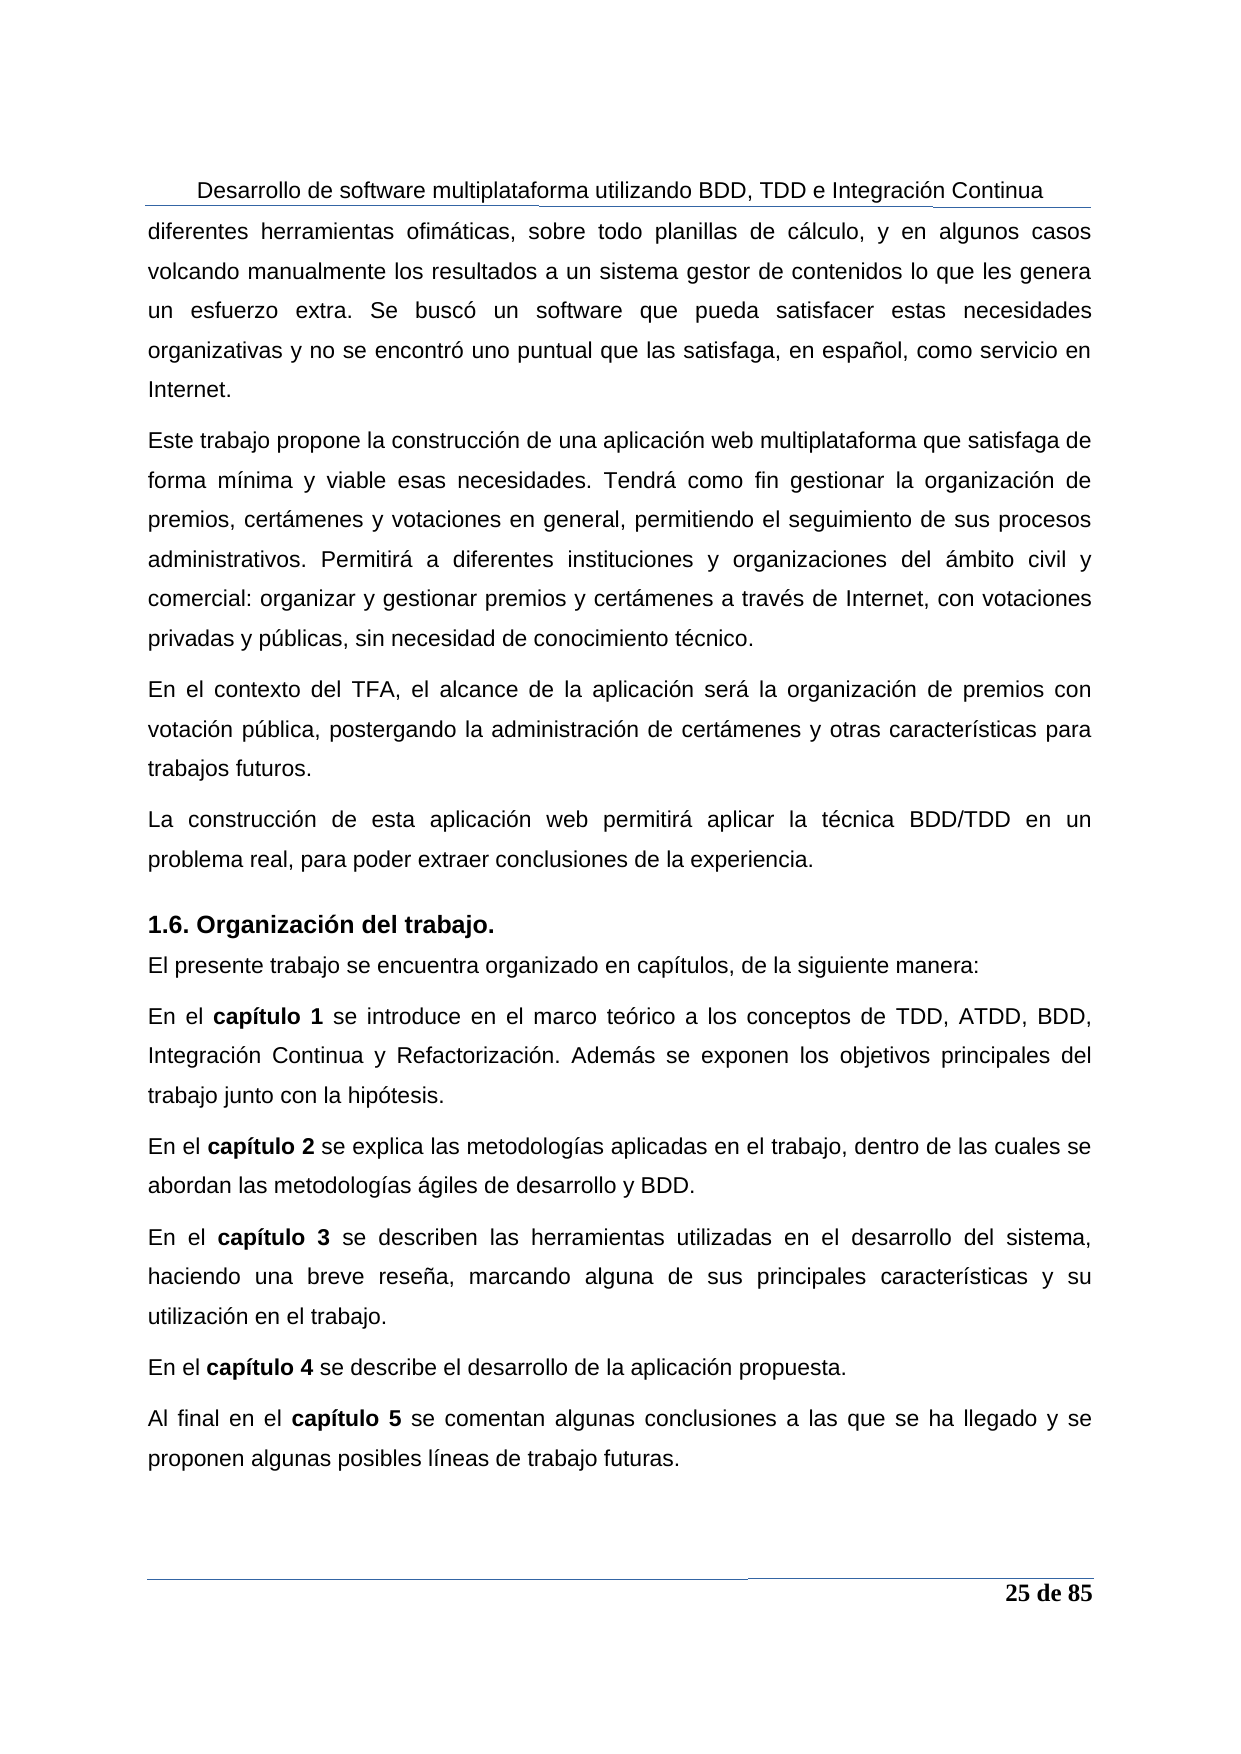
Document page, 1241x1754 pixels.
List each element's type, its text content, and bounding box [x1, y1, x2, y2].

text En el contexto del TFA, el alcance de la aplicación será la organización de premios con votación pública, postergando la administración de certámenes y otras características para trabajos futuros. [148, 676, 1093, 781]
text Este trabajo propone la construcción de una aplicación web multiplataforma que satisfaga de forma mínima y viable esas necesidades. Tendrá como fin gestionar la organización de premios, certámenes y votaciones en general, permitiendo el seguimiento de sus procesos administrativos. Permitirá a diferentes instituciones y organizaciones del ámbito civil y comercial: organizar y gestionar premios y certámenes a través de Internet, con votaciones privadas y públicas, sin necesidad de conocimiento técnico. [148, 427, 1093, 651]
text El presente trabajo se encuentra organizado en capítulos, de la siguiente manera: [148, 952, 1093, 978]
text diferentes herramientas ofimáticas, sobre todo planillas de cálculo, y en algunos casos volcando manualmente los resultados a un sistema gestor de contenidos lo que les genera un esfuerzo extra. Se buscó un software que pueda satisfacer estas necesidades organizativas y no se encontró uno puntual que las satisfaga, en español, como servicio en Internet. [148, 218, 1093, 403]
text En el capítulo 4 se describe el desarrollo de la aplicación propuesta. [148, 1354, 1093, 1380]
text En el capítulo 3 se describen las herramientas utilizadas en el desarrollo del sistema, haciendo una breve reseña, marcando alguna de sus principales características y su utilización en el trabajo. [148, 1224, 1093, 1329]
text Al final en el capítulo 5 se comentan algunas conclusiones a las que se ha llegado y se proponen algunas posibles líneas de trabajo futuras. [148, 1405, 1093, 1471]
text En el capítulo 2 se explica las metodologías aplicadas en el trabajo, dentro de las cuales se abordan las metodologías ágiles de desarrollo y BDD. [148, 1133, 1093, 1199]
subtitle 1.6. Organización del trabajo. [148, 910, 1093, 939]
text En el capítulo 1 se introduce en el marco teórico a los conceptos de TDD, ATDD, BDD, Integración Continua y Refactorización. Además se exponen los objetivos principales del trabajo junto con la hipótesis. [148, 1003, 1093, 1108]
text La construcción de esta aplicación web permitirá aplicar la técnica BDD/TDD en un problema real, para poder extraer conclusiones de la experiencia. [148, 806, 1093, 872]
